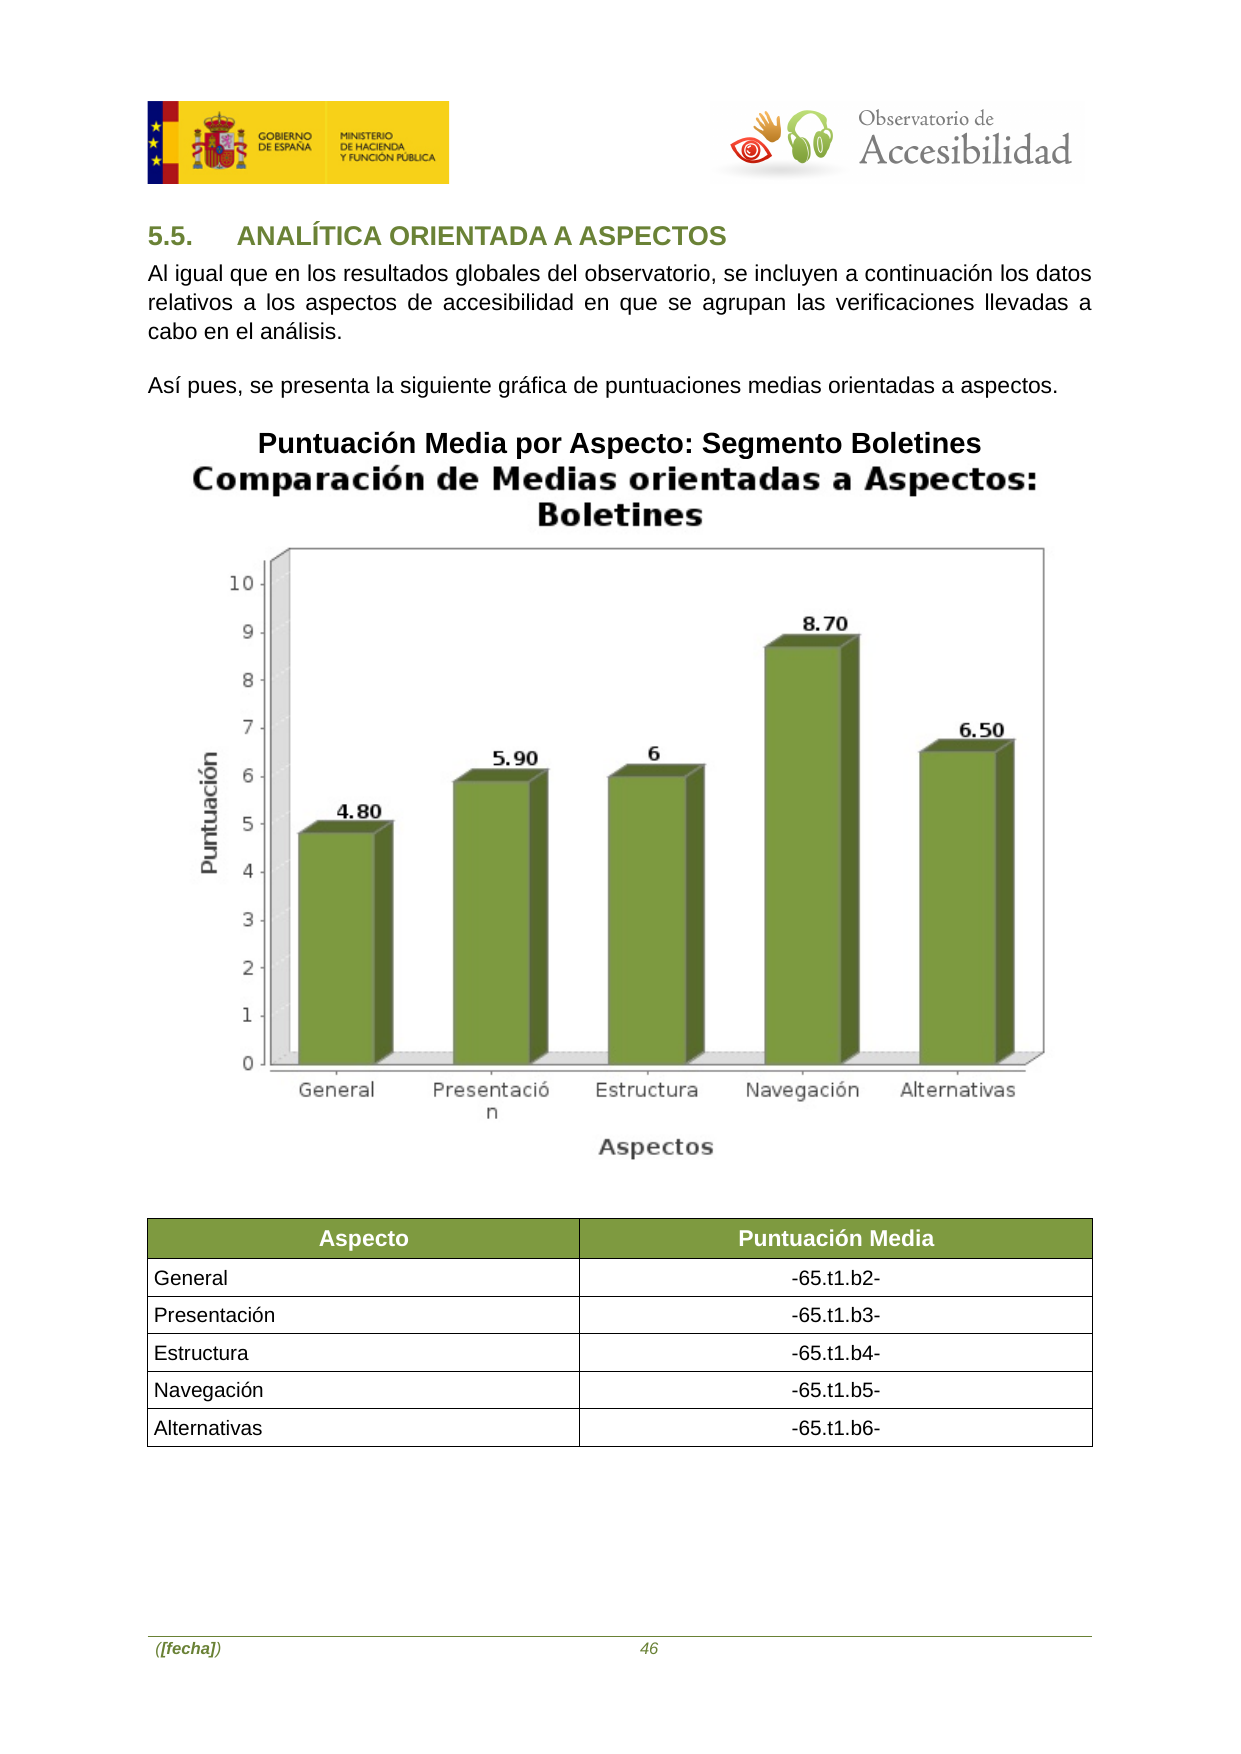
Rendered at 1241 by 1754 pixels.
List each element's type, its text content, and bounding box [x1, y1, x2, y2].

text Así pues, se presenta la siguiente gráfica de puntuaciones medias orientadas a aspectos. [148, 372, 1092, 398]
table_cell Alternativas [148, 1409, 579, 1446]
table_header Aspecto [148, 1219, 579, 1258]
table_cell -65.t1.b4- [580, 1334, 1092, 1371]
text Al igual que en los resultados globales del observatorio, se incluyen a continuación los datos relativos a los aspectos de accesibilidad en que se agrupan las verificaciones llevadas a cabo en el análisis. [148, 260, 1092, 344]
table_header Puntuación Media [580, 1219, 1092, 1258]
picture [710, 101, 1086, 184]
table_cell Navegación [148, 1372, 579, 1408]
table_cell -65.t1.b3- [580, 1297, 1092, 1333]
subtitle Analítica orientada a aspectos [148, 220, 1092, 251]
table_cell General [148, 1259, 579, 1296]
table_cell Presentación [148, 1297, 579, 1333]
table_cell -65.t1.b6- [580, 1409, 1092, 1446]
text Puntuación Media por Aspecto: Segmento Boletines [148, 426, 1092, 460]
table_cell -65.t1.b2- [580, 1259, 1092, 1296]
table_cell Estructura [148, 1334, 579, 1371]
picture [147, 101, 450, 184]
picture [178, 459, 1062, 1169]
table_cell -65.t1.b5- [580, 1372, 1092, 1408]
